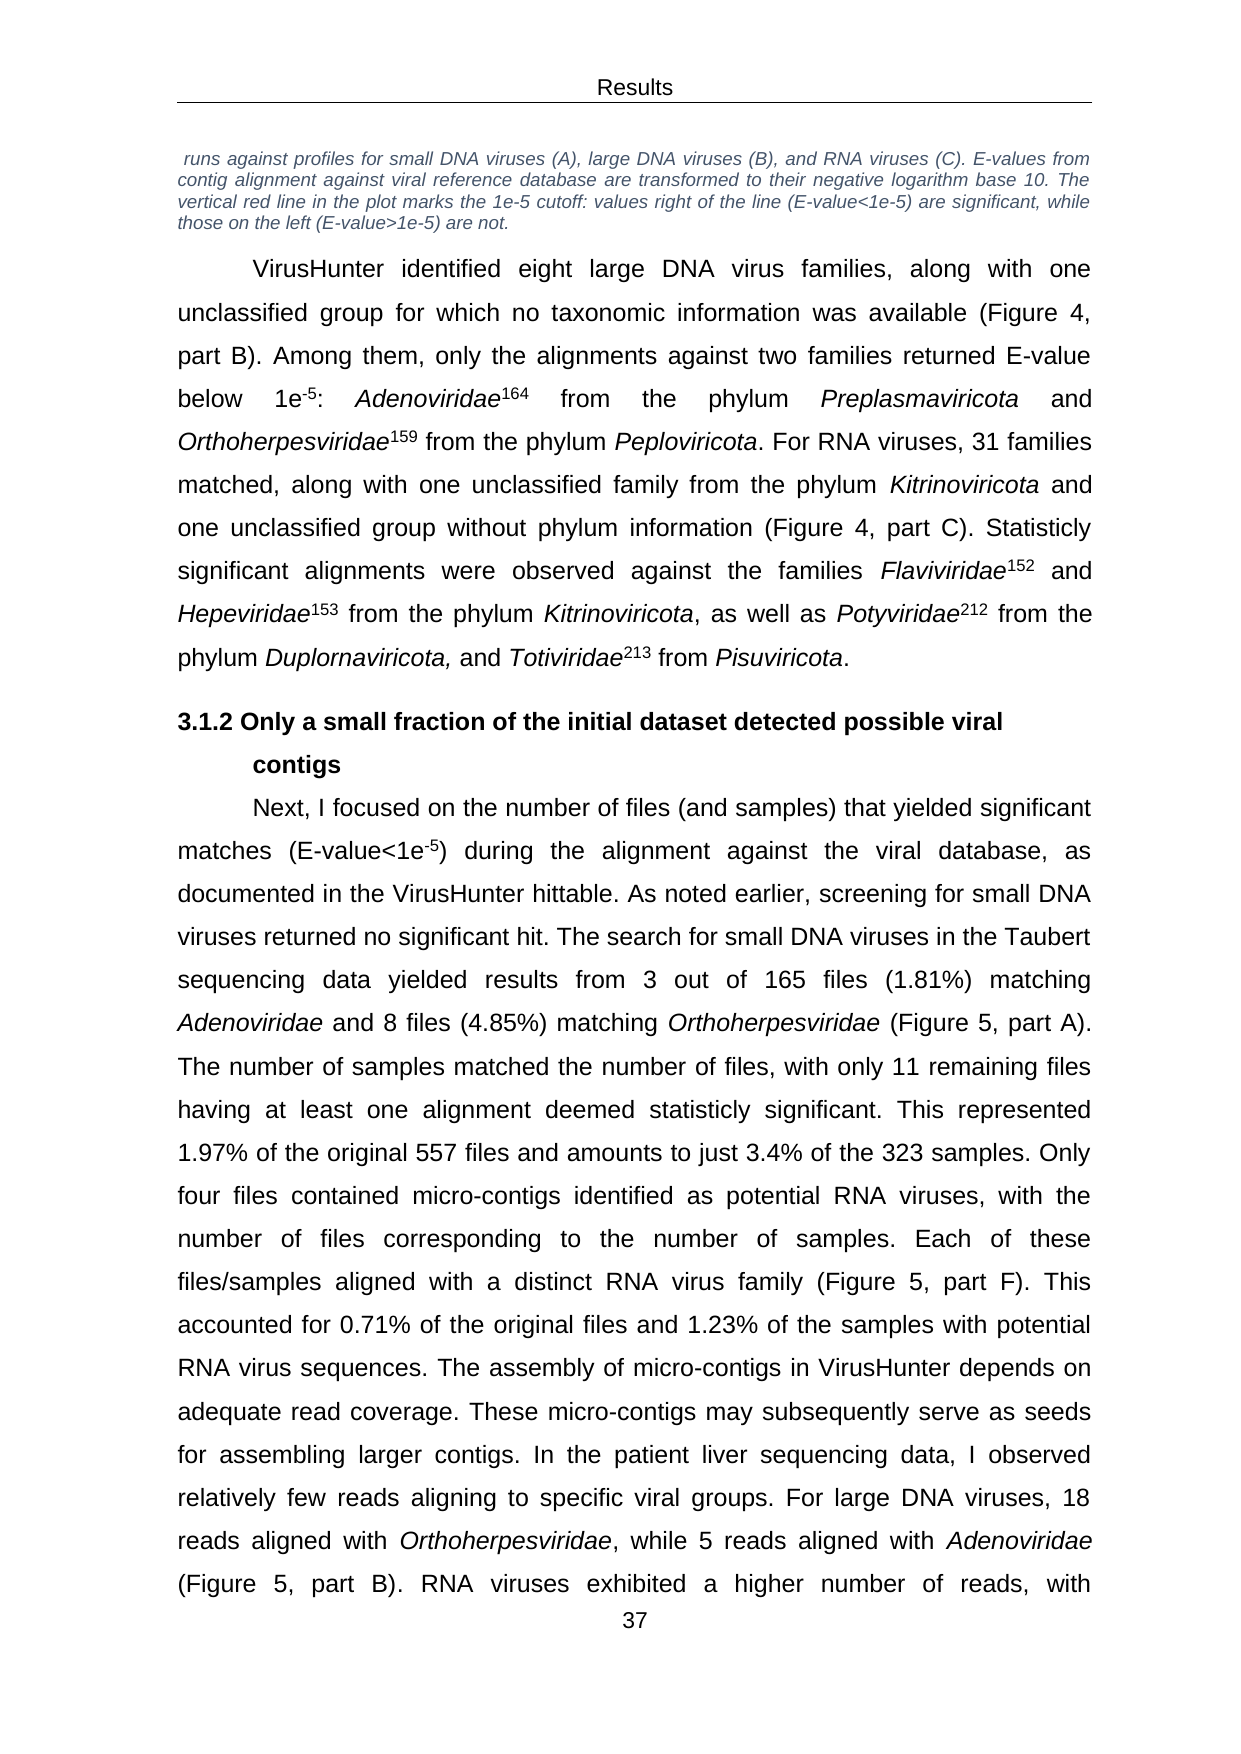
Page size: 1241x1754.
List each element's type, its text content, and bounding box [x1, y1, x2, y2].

text runs against profiles for small DNA viruses (A), large DNA viruses (B), and RNA viruses (C). E-values from contig alignment against viral reference database are transformed to their negative logarithm base 10. The vertical red line in the plot marks the 1e-5 cutoff: values right of the line (E-value<1e-5) are significant, while those on the left (E-value>1e-5) are not. [177, 147, 1092, 234]
text VirusHunter identified eight large DNA virus families, along with one unclassified group for which no taxonomic information was available (Figure 4, part B). Among them, only the alignments against two families returned E-value below 1e-5: Adenoviridae164 from the phylum Preplasmaviricota and Orthoherpesviridae159 from the phylum Peploviricota. For RNA viruses, 31 families matched, along with one unclassified family from the phylum Kitrinoviricota and one unclassified group without phylum information (Figure 4, part C). Statisticly significant alignments were observed against the families Flaviviridae152 and Hepeviridae153 from the phylum Kitrinoviricota, as well as Potyviridae212 from the phylum Duplornaviricota, and Totiviridae213 from Pisuviricota. [177, 254, 1092, 671]
text Next, I focused on the number of files (and samples) that yielded significant matches (E-value<1e-5) during the alignment against the viral database, as documented in the VirusHunter hittable. As noted earlier, screening for small DNA viruses returned no significant hit. The search for small DNA viruses in the Taubert sequencing data yielded results from 3 out of 165 files (1.81%) matching Adenoviridae and 8 files (4.85%) matching Orthoherpesviridae (Figure 5, part A). The number of samples matched the number of files, with only 11 remaining files having at least one alignment deemed statisticly significant. This represented 1.97% of the original 557 files and amounts to just 3.4% of the 323 samples. Only four files contained micro-contigs identified as potential RNA viruses, with the number of files corresponding to the number of samples. Each of these files/samples aligned with a distinct RNA virus family (Figure 5, part F). This accounted for 0.71% of the original files and 1.23% of the samples with potential RNA virus sequences. The assembly of micro-contigs in VirusHunter depends on adequate read coverage. These micro-contigs may subsequently serve as seeds for assembling larger contigs. In the patient liver sequencing data, I observed relatively few reads aligning to specific viral groups. For large DNA viruses, 18 reads aligned with Orthoherpesviridae, while 5 reads aligned with Adenoviridae (Figure 5, part B). RNA viruses exhibited a higher number of reads, with [177, 793, 1092, 1598]
subtitle 3.1.2 Only a small fraction of the initial dataset detected possible viral contigs [177, 707, 1092, 778]
